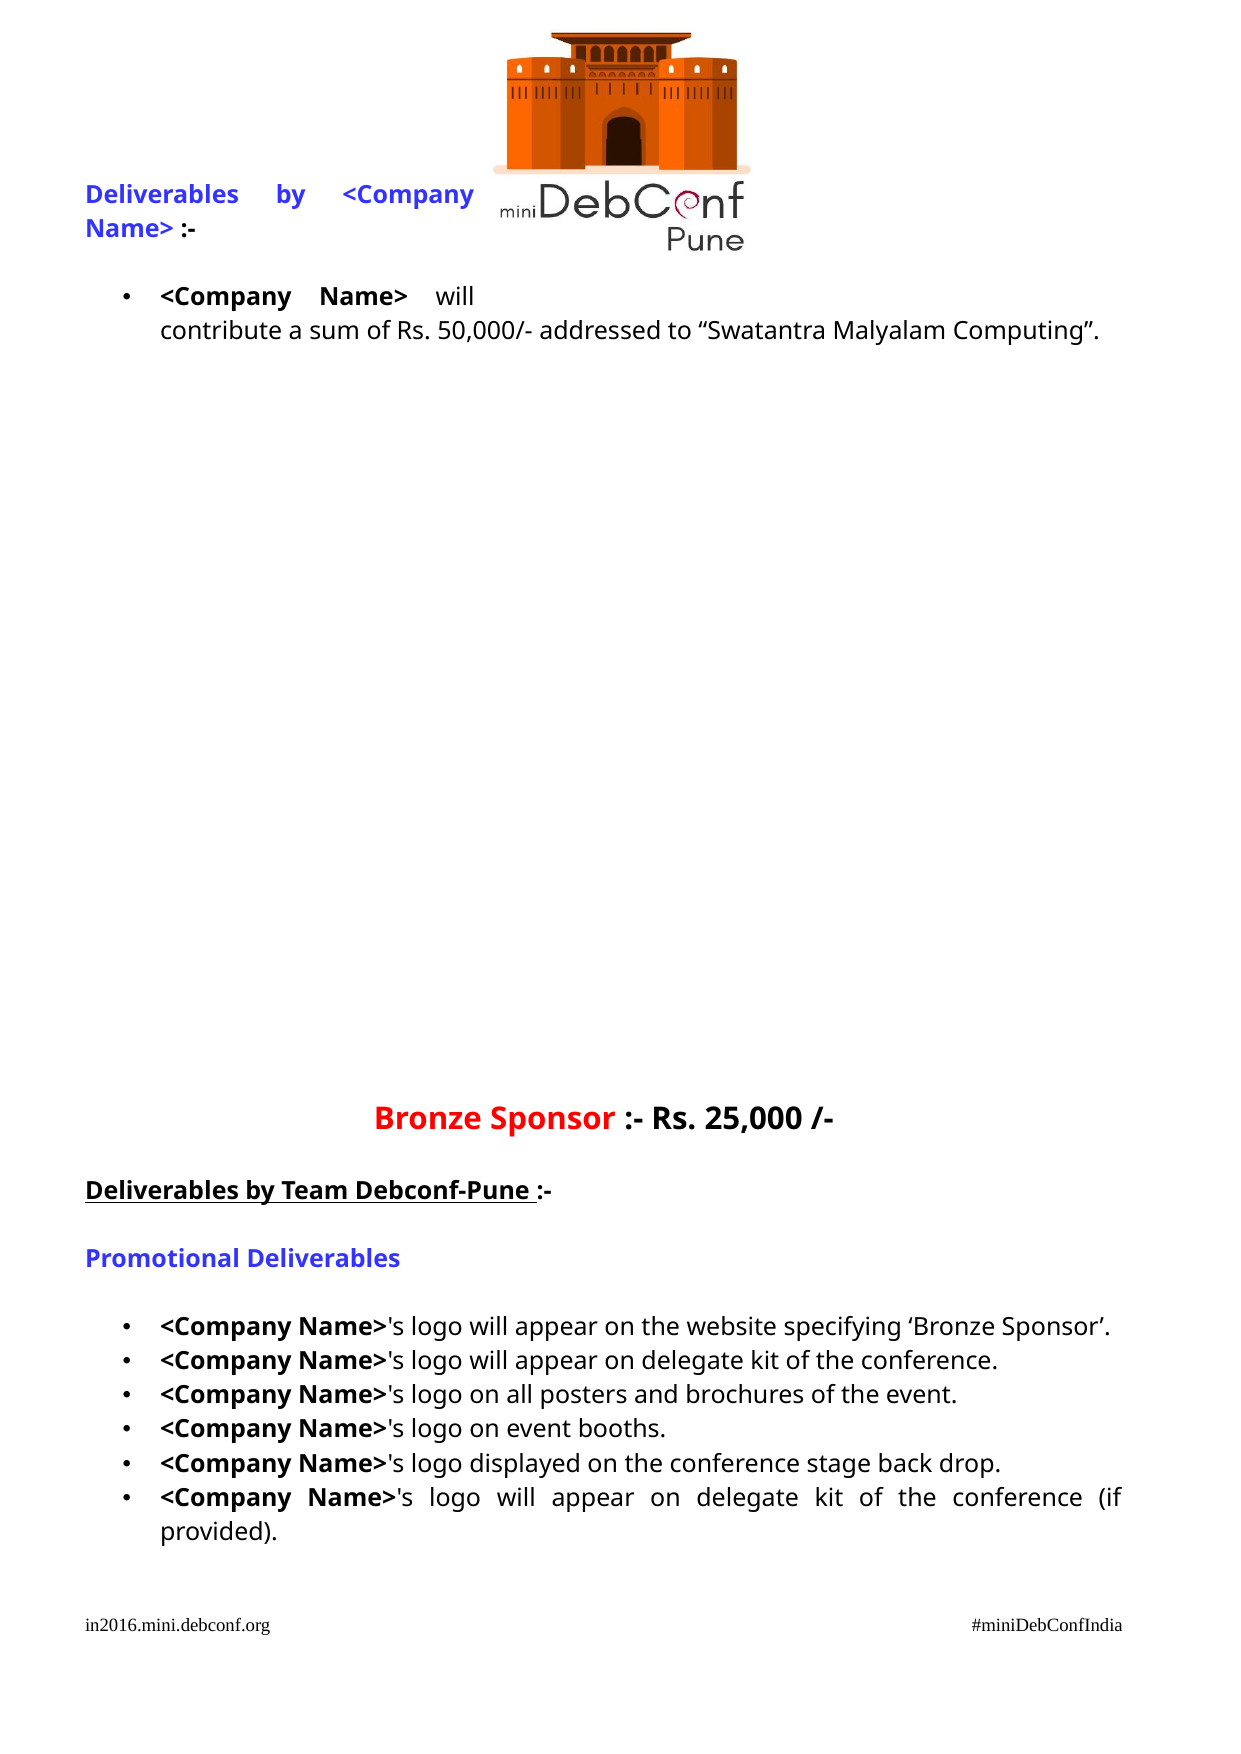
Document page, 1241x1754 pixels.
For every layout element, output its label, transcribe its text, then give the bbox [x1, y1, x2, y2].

text Deliverables by Team Debconf-Pune :- [85, 1173, 1123, 1207]
list <Company Name>'s logo will appear on the website specifying ‘Bronze Sponsor’. [122, 1309, 1123, 1343]
picture [474, 0, 798, 298]
list <Company Name>'s logo on event booths. [122, 1411, 1123, 1445]
list <Company Name>'s logo will appear on delegate kit of the conference. [122, 1343, 1123, 1377]
text Bronze Sponsor :- Rs. 25,000 /- [85, 1096, 1123, 1139]
text Deliverables by <Company Name> :- [85, 176, 474, 244]
text [798, 176, 1123, 244]
list <Company Name>'s logo will appear on delegate kit of the conference (if provided). [122, 1479, 1123, 1547]
list <Company Name>'s logo displayed on the conference stage back drop. [122, 1445, 1123, 1479]
text Promotional Deliverables [85, 1241, 1123, 1275]
list <Company Name> will contribute a sum of Rs. 50,000/- addressed to “Swatantra Malyalam Computing”. [122, 278, 1123, 347]
list <Company Name>'s logo on all posters and brochures of the event. [122, 1377, 1123, 1411]
